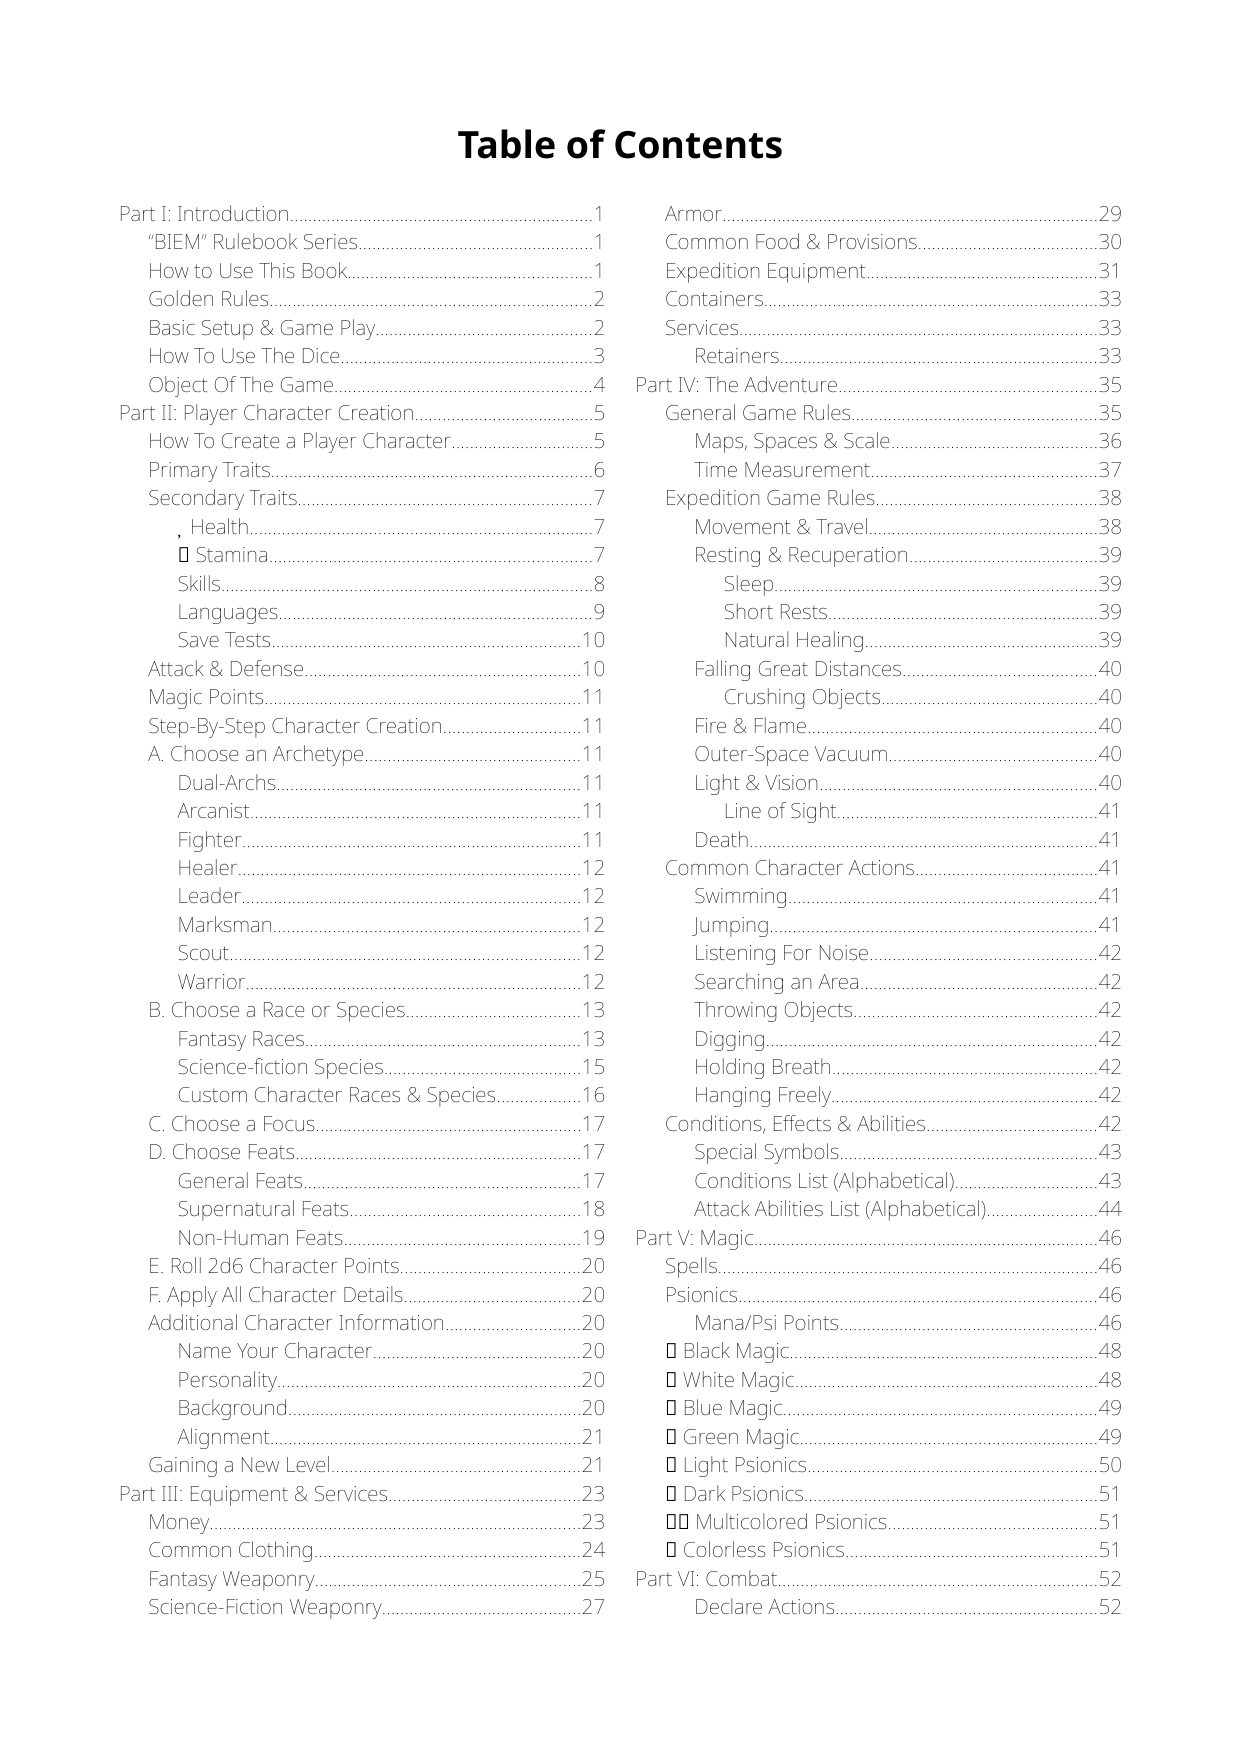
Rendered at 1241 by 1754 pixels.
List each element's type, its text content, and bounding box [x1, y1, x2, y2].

text Part II: Player Character Creation 5 [118, 398, 605, 427]
text Skills 8 [177, 569, 605, 597]
text Common Character Actions 41 [665, 853, 1122, 882]
text Jumping 41 [694, 910, 1122, 938]
text  White Magic 48 [665, 1365, 1122, 1393]
text  Stamina 7 [177, 540, 605, 569]
text Secondary Traits 7 [148, 483, 605, 512]
text Retainers 33 [694, 341, 1122, 370]
text Resting & Recuperation 39 [694, 540, 1122, 569]
text Object Of The Game 4 [148, 370, 605, 398]
text Containers 33 [665, 284, 1122, 313]
text Science-Fiction Weaponry 27 [148, 1592, 605, 1621]
text Money 23 [148, 1507, 605, 1536]
text  Green Magic 49 [665, 1422, 1122, 1450]
text Light & Vision 40 [694, 768, 1122, 796]
text Save Tests 10 [177, 626, 605, 654]
text Time Measurement 37 [694, 455, 1122, 483]
text E. Roll 2d6 Character Points 20 [148, 1251, 605, 1280]
text  Health 7 [177, 512, 605, 540]
text Expedition Equipment 31 [665, 256, 1122, 284]
text Scout 12 [177, 938, 605, 967]
text Hanging Freely 42 [694, 1081, 1122, 1109]
text Non-Human Feats 19 [177, 1223, 605, 1251]
text Common Clothing 24 [148, 1536, 605, 1564]
text A. Choose an Archetype 11 [148, 739, 605, 768]
text Part I: Introduction 1 [118, 199, 605, 227]
text Movement & Travel 38 [694, 512, 1122, 540]
text Falling Great Distances 40 [694, 654, 1122, 682]
text How To Create a Player Character 5 [148, 427, 605, 455]
text  Light Psionics 50 [665, 1450, 1122, 1479]
text Part VI: Combat 52 [635, 1564, 1122, 1592]
text Sleep 39 [724, 569, 1122, 597]
text Special Symbols 43 [694, 1137, 1122, 1166]
text Warrior 12 [177, 967, 605, 995]
text Fantasy Weaponry 25 [148, 1564, 605, 1592]
text Swimming 41 [694, 882, 1122, 910]
text Searching an Area 42 [694, 967, 1122, 995]
text Languages 9 [177, 597, 605, 626]
text  Multicolored Psionics 51 [665, 1507, 1122, 1536]
text Step-By-Step Character Creation 11 [148, 711, 605, 739]
text Listening For Noise 42 [694, 938, 1122, 967]
text Fighter 11 [177, 825, 605, 853]
text Part III: Equipment & Services 23 [118, 1479, 605, 1507]
text C. Choose a Focus 17 [148, 1109, 605, 1137]
text Mana/Psi Points 46 [694, 1308, 1122, 1337]
text D. Choose Feats 17 [148, 1137, 605, 1166]
text General Game Rules 35 [665, 398, 1122, 427]
text Natural Healing 39 [724, 626, 1122, 654]
text Alignment 21 [177, 1422, 605, 1450]
text Holding Breath 42 [694, 1052, 1122, 1081]
text Conditions List (Alphabetical) 43 [694, 1166, 1122, 1194]
text F. Apply All Character Details 20 [148, 1280, 605, 1308]
text Expedition Game Rules 38 [665, 483, 1122, 512]
text Additional Character Information 20 [148, 1308, 605, 1337]
text Psionics 46 [665, 1280, 1122, 1308]
text B. Choose a Race or Species 13 [148, 995, 605, 1024]
text Common Food & Provisions 30 [665, 227, 1122, 256]
text Leader 12 [177, 882, 605, 910]
text Healer 12 [177, 853, 605, 882]
text  Colorless Psionics 51 [665, 1536, 1122, 1564]
text Attack & Defense 10 [148, 654, 605, 682]
text Supernatural Feats 18 [177, 1194, 605, 1223]
text Services 33 [665, 313, 1122, 341]
text Golden Rules 2 [148, 284, 605, 313]
text Fire & Flame 40 [694, 711, 1122, 739]
text Gaining a New Level 21 [148, 1450, 605, 1479]
text  Dark Psionics 51 [665, 1479, 1122, 1507]
text How To Use The Dice 3 [148, 341, 605, 370]
text “BIEM” Rulebook Series 1 [148, 227, 605, 256]
text Digging 42 [694, 1024, 1122, 1052]
text Fantasy Races 13 [177, 1024, 605, 1052]
text Name Your Character 20 [177, 1337, 605, 1365]
text Declare Actions 52 [694, 1592, 1122, 1621]
text Background 20 [177, 1393, 605, 1422]
text Science-fiction Species 15 [177, 1052, 605, 1081]
text Marksman 12 [177, 910, 605, 938]
text Attack Abilities List (Alphabetical) 44 [694, 1194, 1122, 1223]
text Outer-Space Vacuum 40 [694, 739, 1122, 768]
text How to Use This Book 1 [148, 256, 605, 284]
text Death 41 [694, 825, 1122, 853]
text Personality 20 [177, 1365, 605, 1393]
text Dual-Archs 11 [177, 768, 605, 796]
text Maps, Spaces & Scale 36 [694, 427, 1122, 455]
text Throwing Objects 42 [694, 995, 1122, 1024]
text Magic Points 11 [148, 682, 605, 711]
text Short Rests 39 [724, 597, 1122, 626]
text General Feats 17 [177, 1166, 605, 1194]
text Part IV: The Adventure 35 [635, 370, 1122, 398]
text Armor 29 [665, 199, 1122, 227]
text Arcanist 11 [177, 796, 605, 825]
text Basic Setup & Game Play 2 [148, 313, 605, 341]
text Crushing Objects 40 [724, 682, 1122, 711]
text Line of Sight 41 [724, 796, 1122, 825]
text Custom Character Races & Species 16 [177, 1081, 605, 1109]
text Conditions, Effects & Abilities 42 [665, 1109, 1122, 1137]
text Primary Traits 6 [148, 455, 605, 483]
text Part V: Magic 46 [635, 1223, 1122, 1251]
text  Black Magic 48 [665, 1337, 1122, 1365]
text Spells 46 [665, 1251, 1122, 1280]
text  Blue Magic 49 [665, 1393, 1122, 1422]
